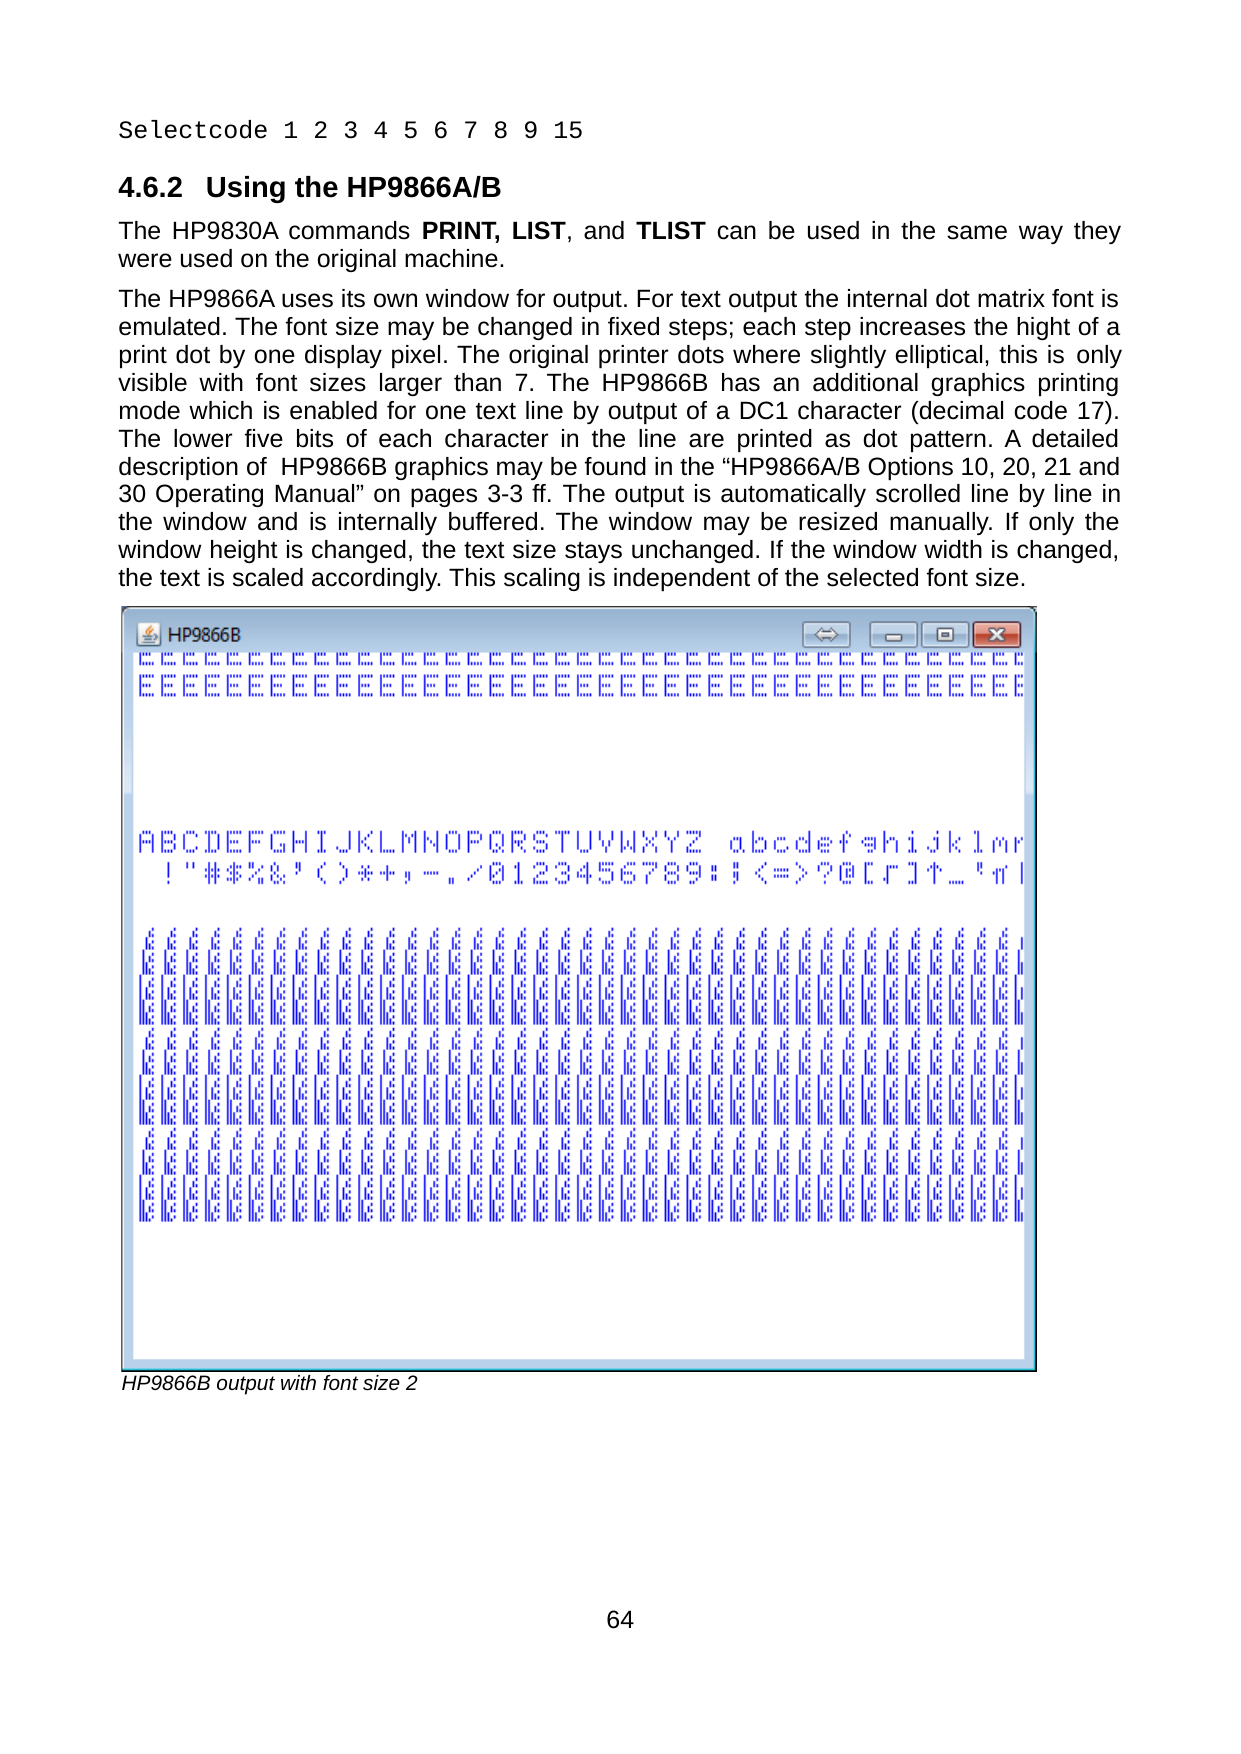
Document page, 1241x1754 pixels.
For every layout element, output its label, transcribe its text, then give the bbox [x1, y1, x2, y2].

text Selectcode 1 2 3 4 5 6 7 8 9 15 [118, 118, 1122, 146]
text HP9866B output with font size 2 [121, 1372, 1037, 1395]
text The HP9830A commands PRINT, LIST, and TLIST can be used in the same way they were used on the original machine. [118, 217, 1122, 272]
text The HP9866A uses its own window for output. For text output the internal dot matrix font is emulated. The font size may be changed in fixed steps; each step increases the hight of a print dot by one display pixel. The original printer dots where slightly elliptical, this is only visible with font sizes larger than 7. The HP9866B has an additional graphics printing mode which is enabled for one text line by output of a DC1 character (decimal code 17). The lower five bits of each character in the line are printed as dot pattern. A detailed description of HP9866B graphics may be found in the “HP9866A/B Options 10, 20, 21 and 30 Operating Manual” on pages 3-3 ff. The output is automatically scrolled line by line in the window and is internally buffered. The window may be resized manually. If only the window height is changed, the text size stays unchanged. If the window width is changed, the text is scaled accordingly. This scaling is independent of the selected font size. [118, 285, 1122, 592]
picture [121, 606, 1037, 1372]
subtitle Using the HP9866A/B [118, 171, 1122, 204]
